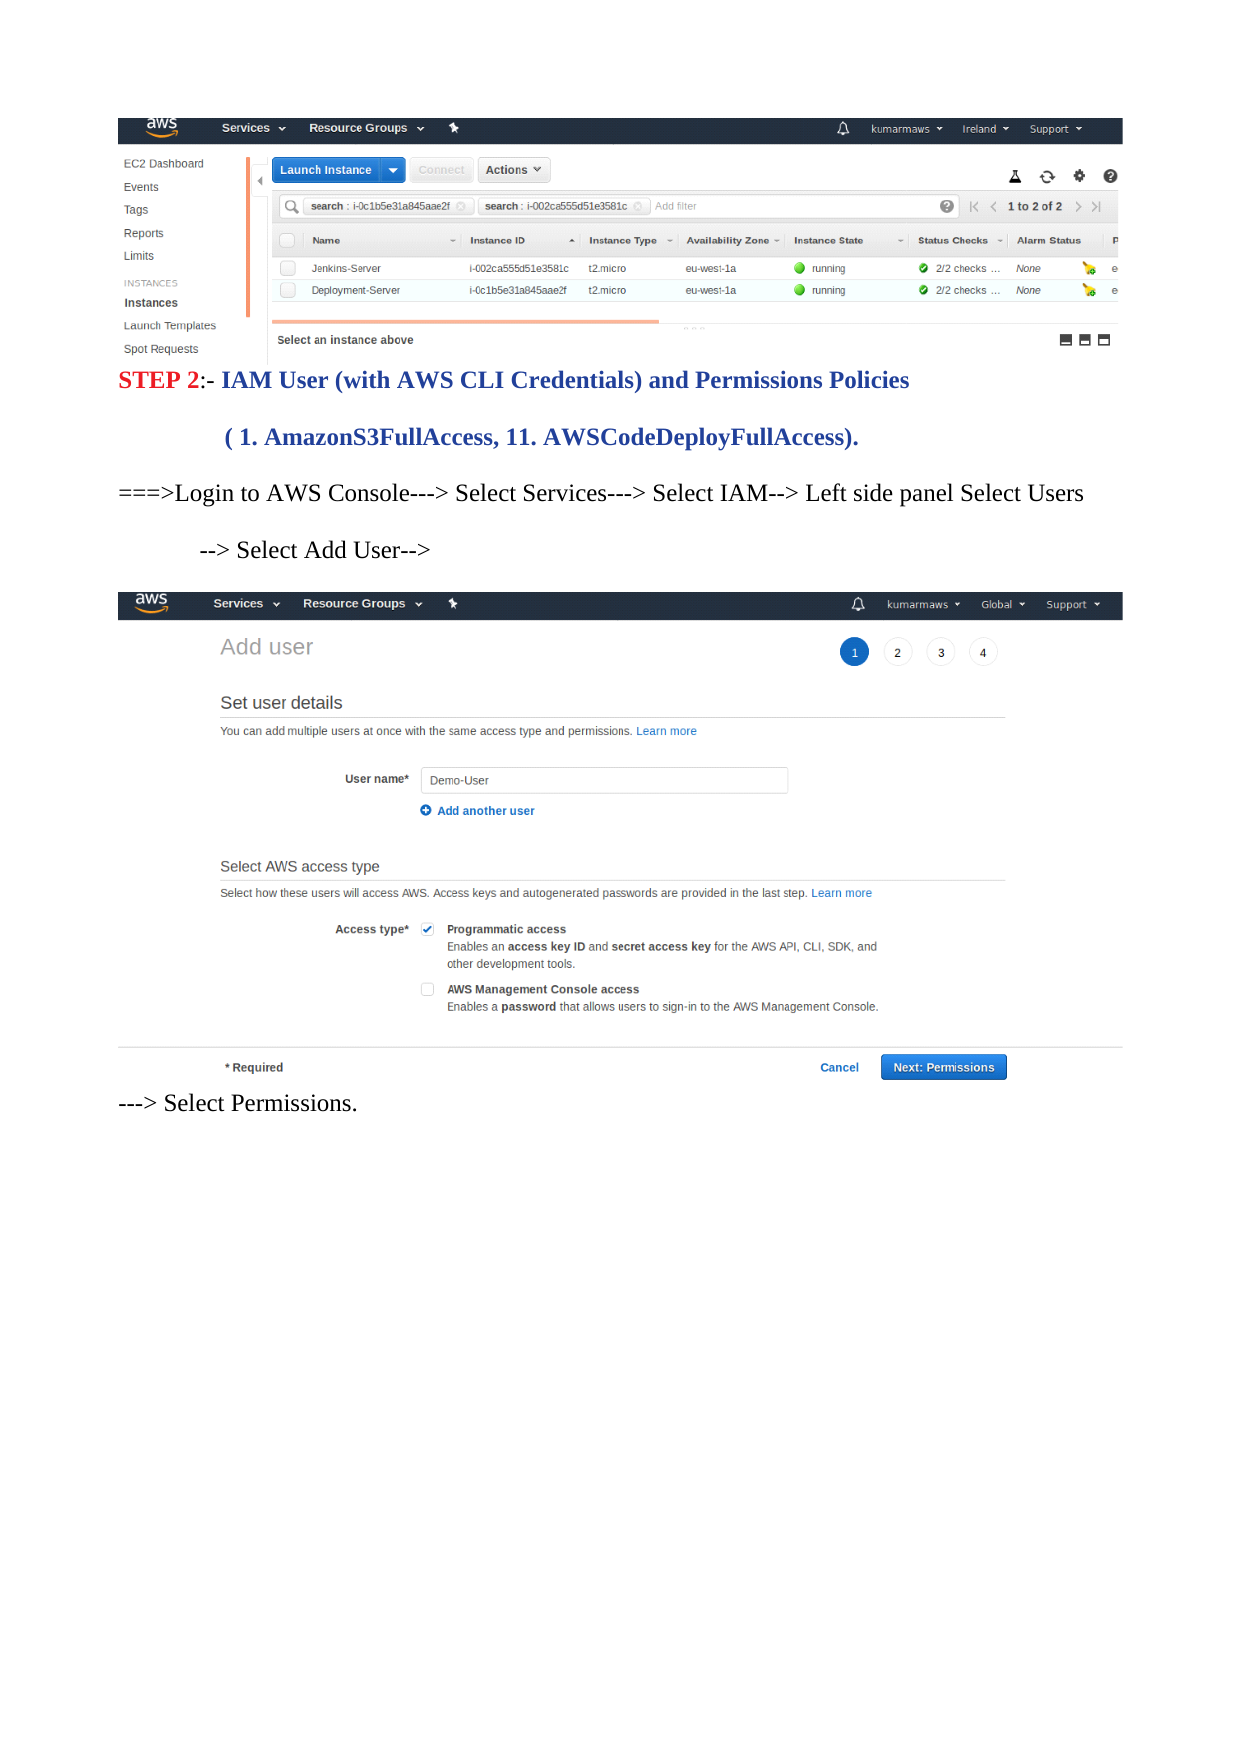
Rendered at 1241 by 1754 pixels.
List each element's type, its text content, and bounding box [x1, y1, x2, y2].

text ( 1. AmazonS3FullAccess, 11. AWSCodeDeployFullAccess). [118, 422, 1122, 451]
text STEP 2:- IAM User (with AWS CLI Credentials) and Permissions Policies [118, 365, 1122, 394]
text ===>Login to AWS Console---> Select Services---> Select IAM--> Left side panel Select Users [118, 478, 1122, 507]
text --> Select Add User--> [118, 535, 1122, 564]
text ---> Select Permissions. [118, 1088, 1122, 1117]
